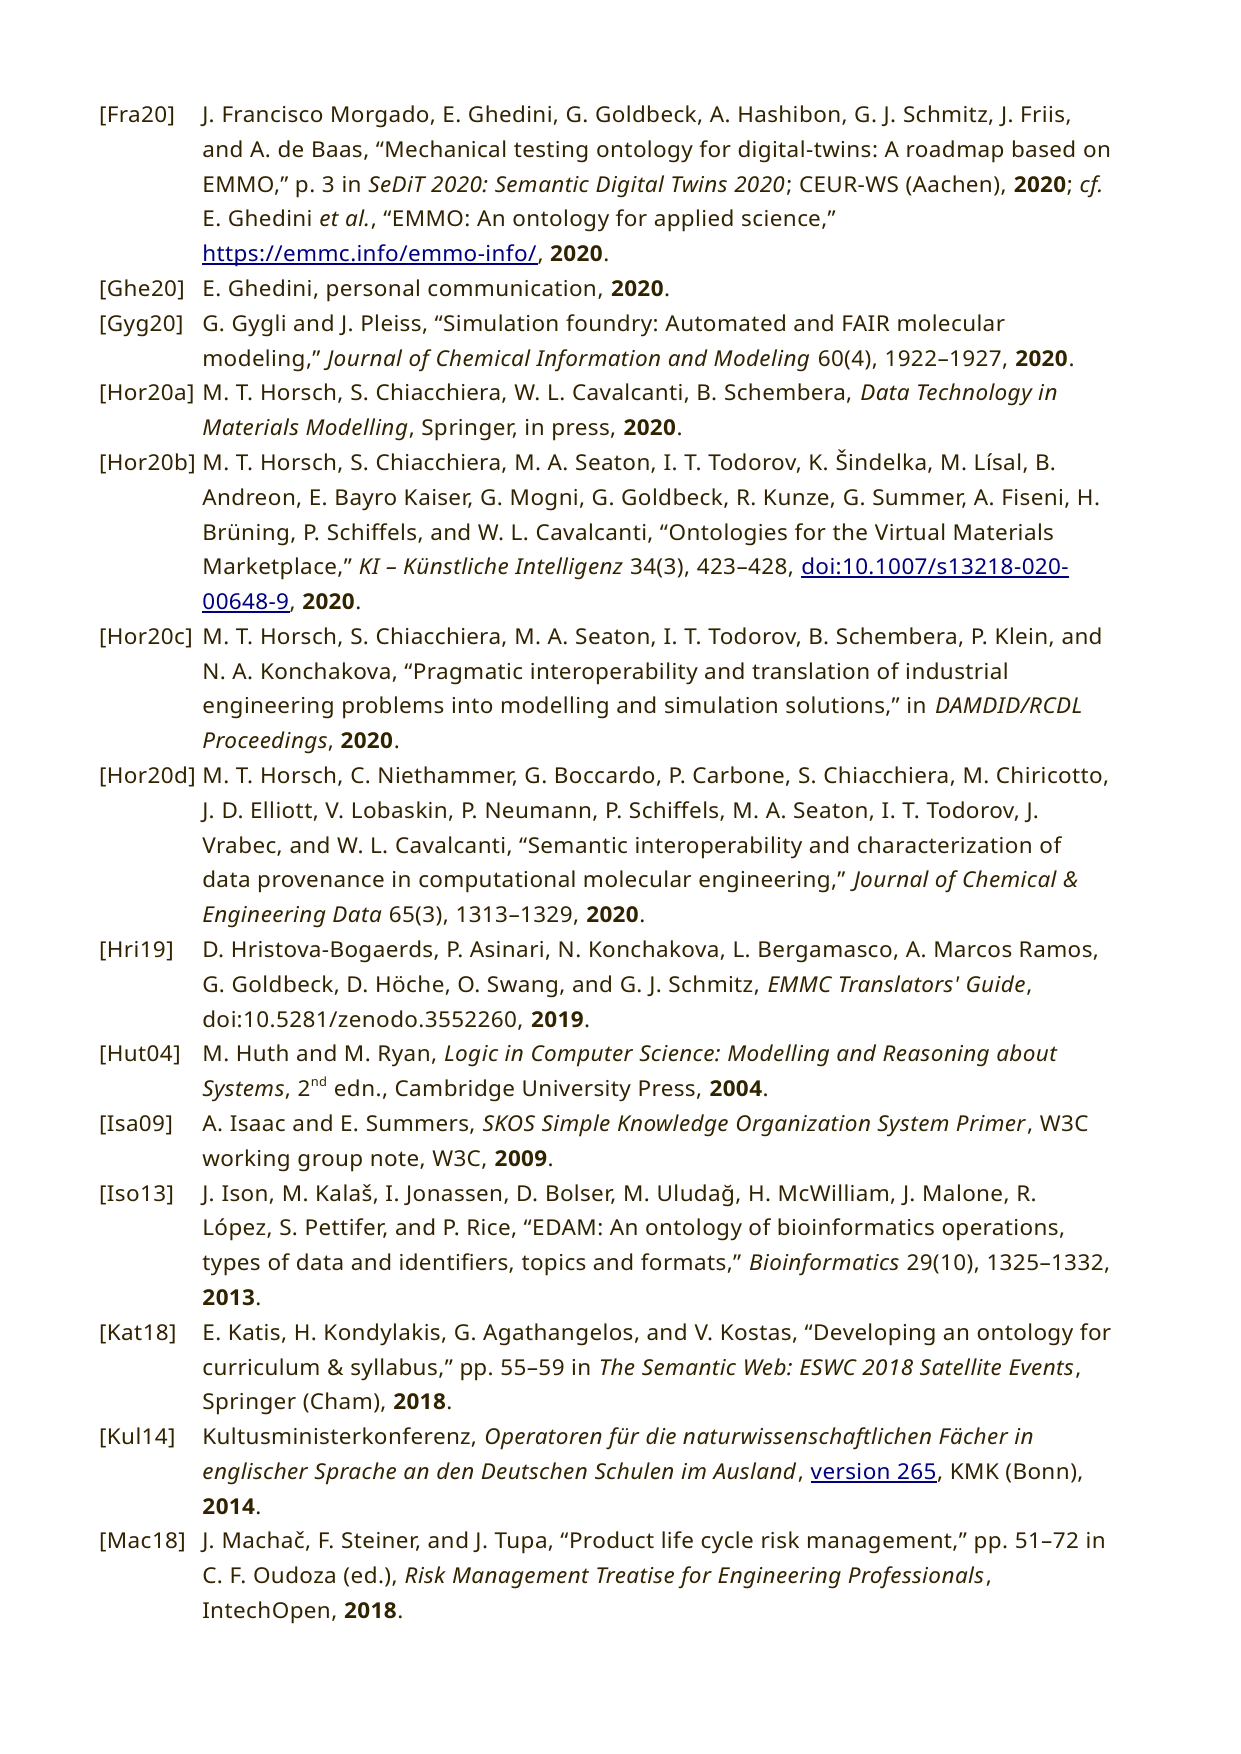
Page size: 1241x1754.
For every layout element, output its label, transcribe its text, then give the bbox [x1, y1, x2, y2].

text [Mac18] J. Machač, F. Steiner, and J. Tupa, “Product life cycle risk management,” pp. 51–72 in C. F. Oudoza (ed.), Risk Management Treatise for Engineering Professionals, IntechOpen, 2018. [99, 1525, 1114, 1625]
text [Fra20] J. Francisco Morgado, E. Ghedini, G. Goldbeck, A. Hashibon, G. J. Schmitz, J. Friis, and A. de Baas, “Mechanical testing ontology for digital-twins: A roadmap based on EMMO,” p. 3 in SeDiT 2020: Semantic Digital Twins 2020; CEUR-WS (Aachen), 2020; cf. E. Ghedini et al., “EMMO: An ontology for applied science,” https://emmc.info/emmo-info/, 2020. [99, 99, 1114, 268]
text [Kul14] Kultusministerkonferenz, Operatoren für die naturwissenschaftlichen Fächer in englischer Sprache an den Deutschen Schulen im Ausland, version 265, KMK (Bonn), 2014. [99, 1421, 1114, 1520]
text [Hor20d] M. T. Horsch, C. Niethammer, G. Boccardo, P. Carbone, S. Chiacchiera, M. Chiricotto, J. D. Elliott, V. Lobaskin, P. Neumann, P. Schiffels, M. A. Seaton, I. T. Todorov, J. Vrabec, and W. L. Cavalcanti, “Semantic interoperability and characterization of data provenance in computational molecular engineering,” Journal of Chemical & Engineering Data 65(3), 1313–1329, 2020. [99, 760, 1114, 929]
text [Ghe20] E. Ghedini, personal communication, 2020. [99, 273, 1114, 303]
text [Hri19] D. Hristova-Bogaerds, P. Asinari, N. Konchakova, L. Bergamasco, A. Marcos Ramos, G. Goldbeck, D. Höche, O. Swang, and G. J. Schmitz, EMMC Translators' Guide, doi:10.5281/zenodo.3552260, 2019. [99, 934, 1114, 1033]
text [Isa09] A. Isaac and E. Summers, SKOS Simple Knowledge Organization System Primer, W3C working group note, W3C, 2009. [99, 1108, 1114, 1172]
text [Iso13] J. Ison, M. Kalaš, I. Jonassen, D. Bolser, M. Uludağ, H. McWilliam, J. Malone, R. López, S. Pettifer, and P. Rice, “EDAM: An ontology of bioinformatics operations, types of data and identifiers, topics and formats,” Bioinformatics 29(10), 1325–1332, 2013. [99, 1177, 1114, 1312]
text [Gyg20] G. Gygli and J. Pleiss, “Simulation foundry: Automated and FAIR molecular modeling,” Journal of Chemical Information and Modeling 60(4), 1922–1927, 2020. [99, 308, 1114, 372]
text [Hor20b] M. T. Horsch, S. Chiacchiera, M. A. Seaton, I. T. Todorov, K. Šindelka, M. Lísal, B. Andreon, E. Bayro Kaiser, G. Mogni, G. Goldbeck, R. Kunze, G. Summer, A. Fiseni, H. Brüning, P. Schiffels, and W. L. Cavalcanti, “Ontologies for the Virtual Materials Marketplace,” KI – Künstliche Intelligenz 34(3), 423–428, doi:10.1007/s13218-020-00648-9, 2020. [99, 447, 1114, 616]
text [Hut04] M. Huth and M. Ryan, Logic in Computer Science: Modelling and Reasoning about Systems, 2nd edn., Cambridge University Press, 2004. [99, 1038, 1114, 1103]
text [Kat18] E. Katis, H. Kondylakis, G. Agathangelos, and V. Kostas, “Developing an ontology for curriculum & syllabus,” pp. 55–59 in The Semantic Web: ESWC 2018 Satellite Events, Springer (Cham), 2018. [99, 1317, 1114, 1416]
text [Hor20c] M. T. Horsch, S. Chiacchiera, M. A. Seaton, I. T. Todorov, B. Schembera, P. Klein, and N. A. Konchakova, “Pragmatic interoperability and translation of industrial engineering problems into modelling and simulation solutions,” in DAMDID/RCDL Proceedings, 2020. [99, 621, 1114, 755]
text [Hor20a] M. T. Horsch, S. Chiacchiera, W. L. Cavalcanti, B. Schembera, Data Technology in Materials Modelling, Springer, in press, 2020. [99, 377, 1114, 442]
